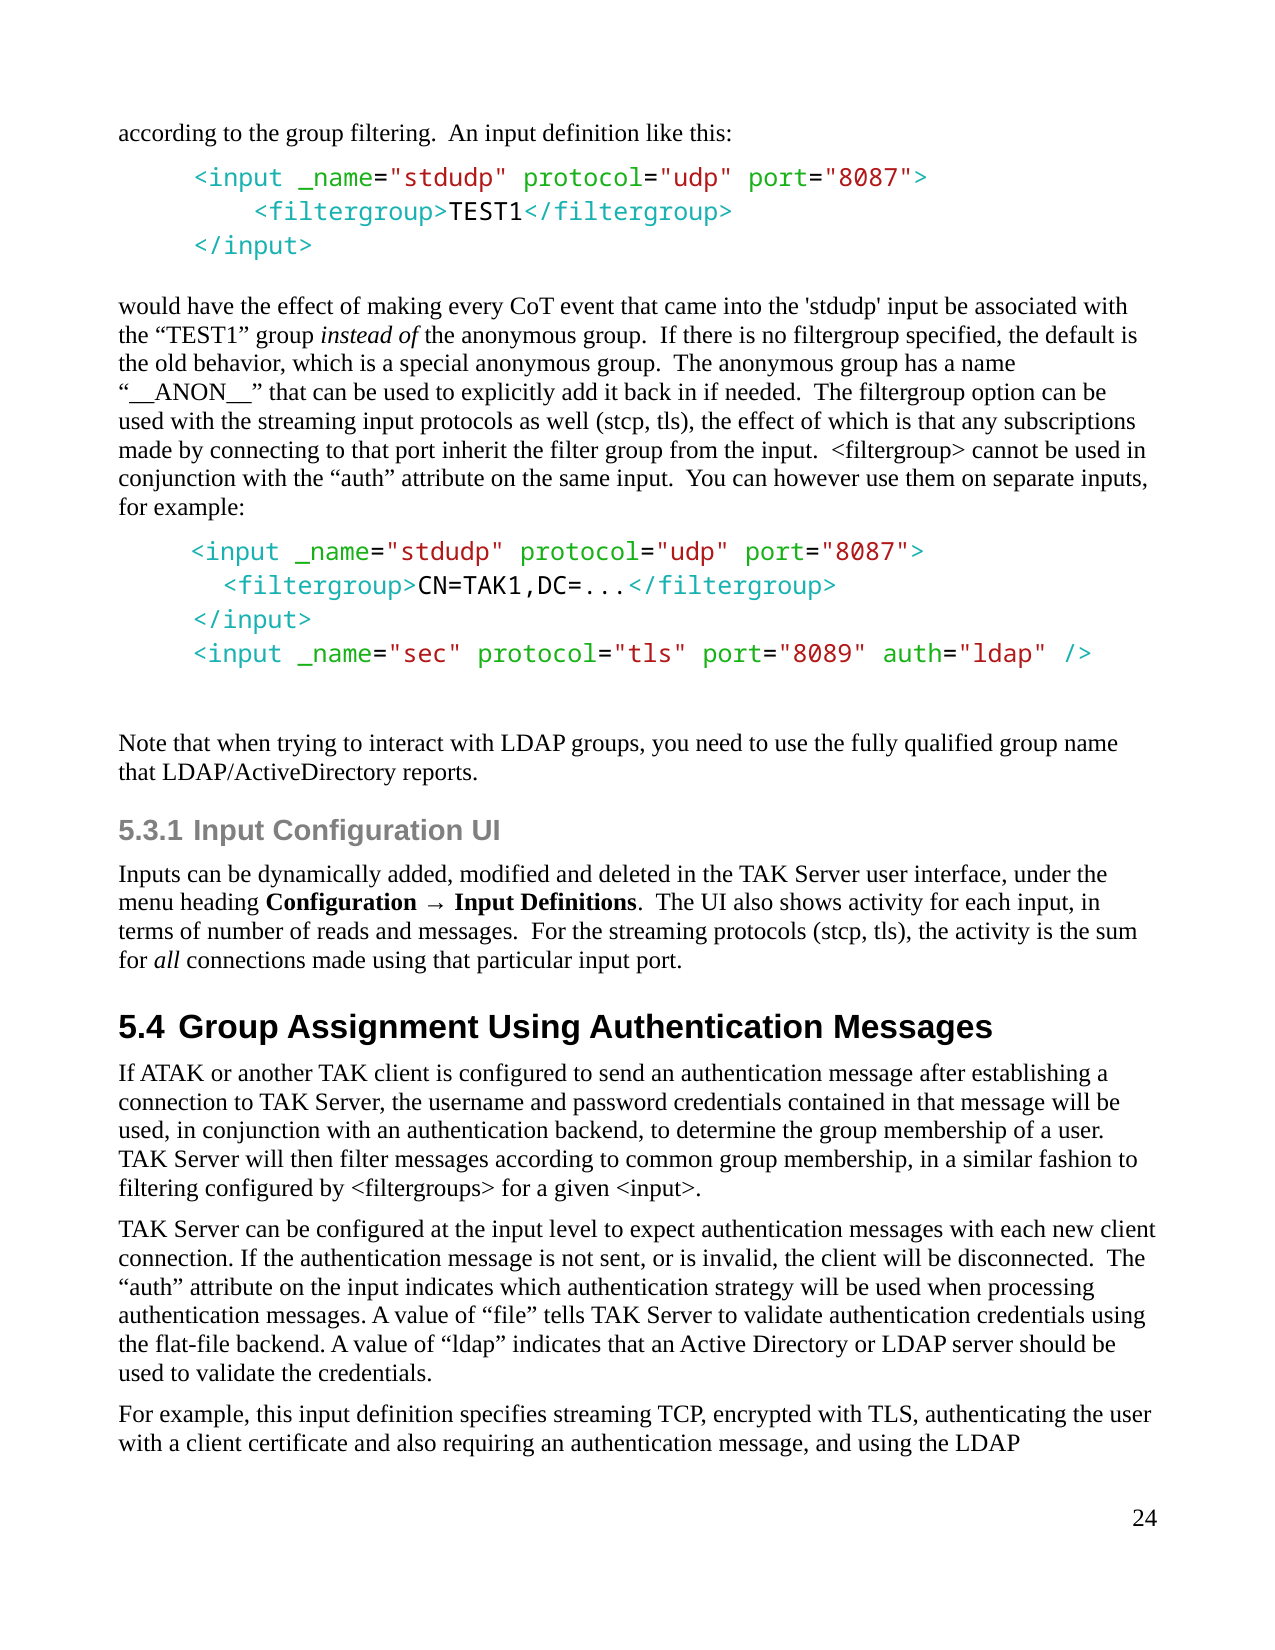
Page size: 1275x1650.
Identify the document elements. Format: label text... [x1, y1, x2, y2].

text For example, this input definition specifies streaming TCP, encrypted with TLS, authenticating the user with a client certificate and also requiring an authentication message, and using the LDAP [118, 1399, 1157, 1457]
text Inputs can be dynamically added, modified and deleted in the TAK Server user interface, under the menu heading Configuration → Input Definitions. The UI also shows activity for each input, in terms of number of reads and messages. For the streaming protocols (stcp, tls), the activity is the sum for all connections made using that particular input port. [118, 859, 1157, 974]
text would have the effect of making every CoT event that came into the 'stdudp' input be associated with the “TEST1” group instead of the anonymous group. If there is no filtergroup specified, the default is the old behavior, which is a special anonymous group. The anonymous group has a name “__ANON__” that can be used to explicitly add it back in if needed. The filtergroup option can be used with the streaming input protocols as well (stcp, tls), the effect of which is that any subscriptions made by connecting to that port inherit the filter group from the input. <filtergroup> cannot be used in conjunction with the “auth” attribute on the same input. You can however use them on separate inputs, for example: [118, 291, 1157, 521]
text If ATAK or another TAK client is configured to send an authentication message after establishing a connection to TAK Server, the username and password credentials contained in that message will be used, in conjunction with an authentication backend, to determine the group membership of a user. TAK Server will then filter messages according to common group membership, in a similar fashion to filtering configured by <filtergroups> for a given <input>. [118, 1058, 1157, 1202]
text TAK Server can be configured at the input level to expect authentication messages with each new client connection. If the authentication message is not sent, or is invalid, the client will be disconnected. The “auth” attribute on the input indicates which authentication strategy will be used when processing authentication messages. A value of “file” tells TAK Server to validate authentication credentials using the flat-file backend. A value of “ldap” indicates that an Active Directory or LDAP server should be used to validate the credentials. [118, 1214, 1157, 1387]
text according to the group filtering. An input definition like this: [118, 118, 1157, 147]
subtitle Input Configuration UI [118, 813, 1157, 846]
subtitle Group Assignment Using Authentication Messages [118, 1007, 1157, 1046]
text <input _name="stdudp" protocol="udp" port="8087"> <filtergroup>CN=TAK1,DC=...</filtergroup> </input> <input _name="sec" protocol="tls" port="8089" auth="ldap" /> [177, 533, 1098, 698]
text Note that when trying to interact with LDAP groups, you need to use the fully qualified group name that LDAP/ActiveDirectory reports. [118, 728, 1157, 786]
text <input _name="stdudp" protocol="udp" port="8087"> <filtergroup>TEST1</filtergroup> </input> [118, 159, 1098, 262]
